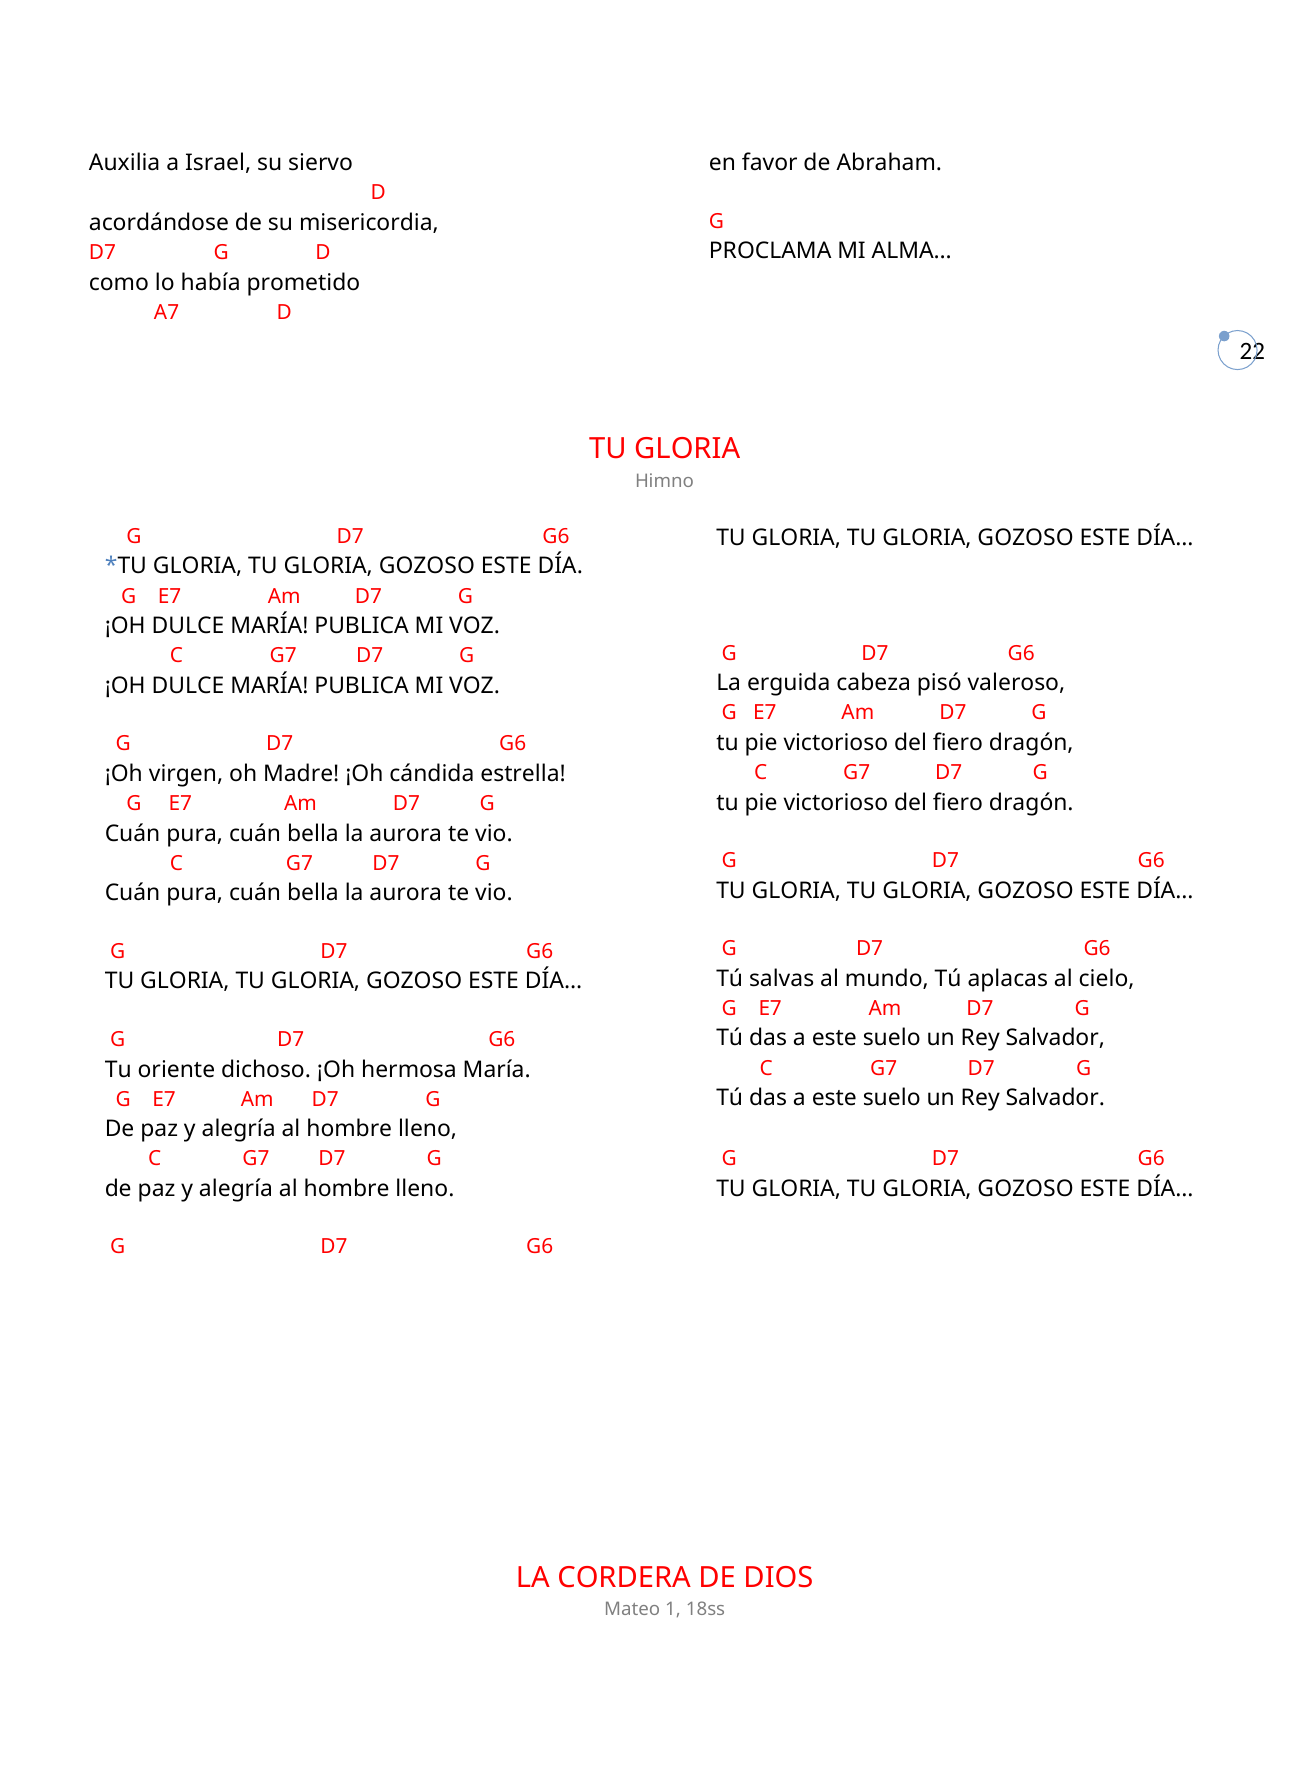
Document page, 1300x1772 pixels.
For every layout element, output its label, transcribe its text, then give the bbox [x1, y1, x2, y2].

text tu pie victorioso del fiero dragón. [716, 785, 1224, 817]
text G D7 G6 [716, 1143, 1224, 1172]
text TU GLORIA [104, 427, 1224, 467]
text C G7 D7 G [716, 757, 1224, 785]
text G E7 Am D7 G [104, 788, 613, 817]
text D7 G D [89, 237, 620, 266]
text G D7 G6 [716, 933, 1224, 962]
text G D7 G6 [104, 1232, 613, 1260]
text TU GLORIA, TU GLORIA, GOZOSO ESTE DÍA… [104, 964, 613, 996]
text G E7 Am D7 G [104, 1084, 613, 1112]
text C G7 D7 G [104, 848, 613, 876]
text de paz y alegría al hombre lleno. [104, 1172, 613, 1203]
text *TU GLORIA, TU GLORIA, GOZOSO ESTE DÍA. [104, 549, 613, 581]
text Auxilia a Israel, su siervo [89, 146, 620, 177]
text ¡Oh virgen, oh Madre! ¡Oh cándida estrella! [104, 757, 613, 788]
text Tú das a este suelo un Rey Salvador. [716, 1081, 1224, 1112]
text G D7 G6 [104, 728, 613, 757]
text C G7 D7 G [716, 1053, 1224, 1081]
text TU GLORIA, TU GLORIA, GOZOSO ESTE DÍA… [716, 521, 1224, 552]
text ¡OH DULCE MARÍA! PUBLICA MI VOZ. [104, 609, 613, 640]
text D [89, 177, 620, 206]
text Tú das a este suelo un Rey Salvador, [716, 1021, 1224, 1053]
text Tú salvas al mundo, Tú aplacas al cielo, [716, 962, 1224, 993]
text G [709, 206, 1240, 234]
text PROCLAMA MI ALMA… [709, 234, 1240, 266]
text Mateo 1, 18ss [104, 1596, 1224, 1621]
text G D7 G6 [104, 1024, 613, 1053]
text C G7 D7 G [104, 640, 613, 669]
text De paz y alegría al hombre lleno, [104, 1112, 613, 1143]
text C G7 D7 G [104, 1143, 613, 1172]
text G E7 Am D7 G [104, 581, 613, 609]
text tu pie victorioso del fiero dragón, [716, 726, 1224, 757]
text G D7 G6 [716, 638, 1224, 666]
text Himno [104, 467, 1224, 493]
text G D7 G6 [104, 521, 613, 549]
text TU GLORIA, TU GLORIA, GOZOSO ESTE DÍA… [716, 1172, 1224, 1203]
text A7 D [89, 297, 620, 325]
text Tu oriente dichoso. ¡Oh hermosa María. [104, 1053, 613, 1084]
text ¡OH DULCE MARÍA! PUBLICA MI VOZ. [104, 669, 613, 700]
text Cuán pura, cuán bella la aurora te vio. [104, 876, 613, 908]
text G E7 Am D7 G [716, 697, 1224, 726]
text LA CORDERA DE DIOS [104, 1556, 1224, 1596]
text G D7 G6 [104, 936, 613, 964]
text en favor de Abraham. [709, 146, 1240, 177]
text como lo había prometido [89, 266, 620, 297]
text Cuán pura, cuán bella la aurora te vio. [104, 817, 613, 848]
text G E7 Am D7 G [716, 993, 1224, 1021]
text La erguida cabeza pisó valeroso, [716, 666, 1224, 697]
text TU GLORIA, TU GLORIA, GOZOSO ESTE DÍA… [716, 873, 1224, 905]
text G D7 G6 [716, 845, 1224, 873]
text acordándose de su misericordia, [89, 206, 620, 237]
